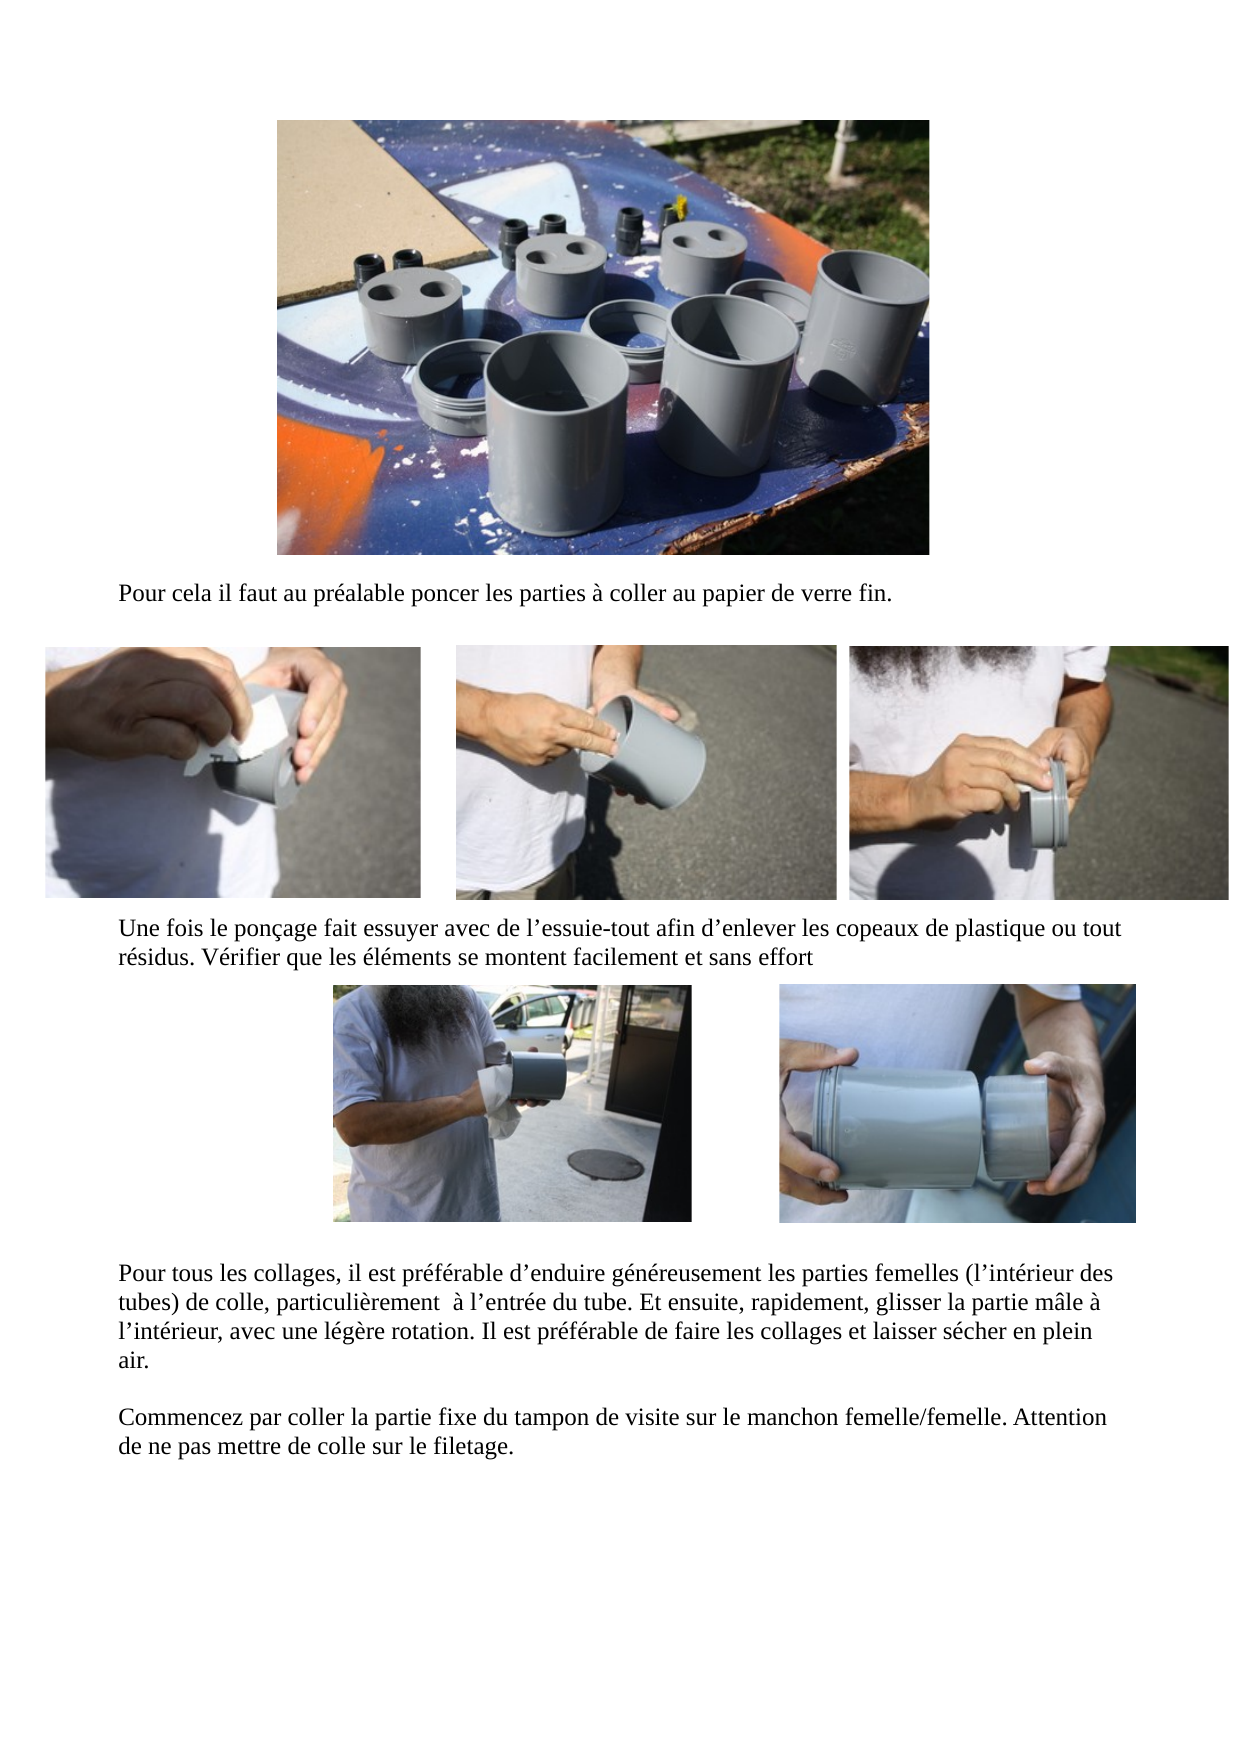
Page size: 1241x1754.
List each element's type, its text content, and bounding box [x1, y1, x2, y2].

text Une fois le ponçage fait essuyer avec de l’essuie-tout afin d’enlever les copeaux de plastique ou tout résidus. Vérifier que les éléments se montent facilement et sans effort [118, 798, 1122, 971]
picture [45, 647, 421, 898]
picture [333, 985, 692, 1222]
text Pour cela il faut au préalable poncer les parties à coller au papier de verre fin. [118, 578, 1122, 607]
picture [456, 645, 837, 900]
picture [277, 120, 930, 555]
picture [779, 984, 1136, 1223]
picture [849, 646, 1229, 900]
text Pour tous les collages, il est préférable d’enduire généreusement les parties femelles (l’intérieur des tubes) de colle, particulièrement à l’entrée du tube. Et ensuite, rapidement, glisser la partie mâle à l’intérieur, avec une légère rotation. Il est préférable de faire les collages et laisser sécher en plein air. [118, 1258, 1122, 1373]
text Commencez par coller la partie fixe du tampon de visite sur le manchon femelle/femelle. Attention de ne pas mettre de colle sur le filetage. [118, 1402, 1122, 1460]
